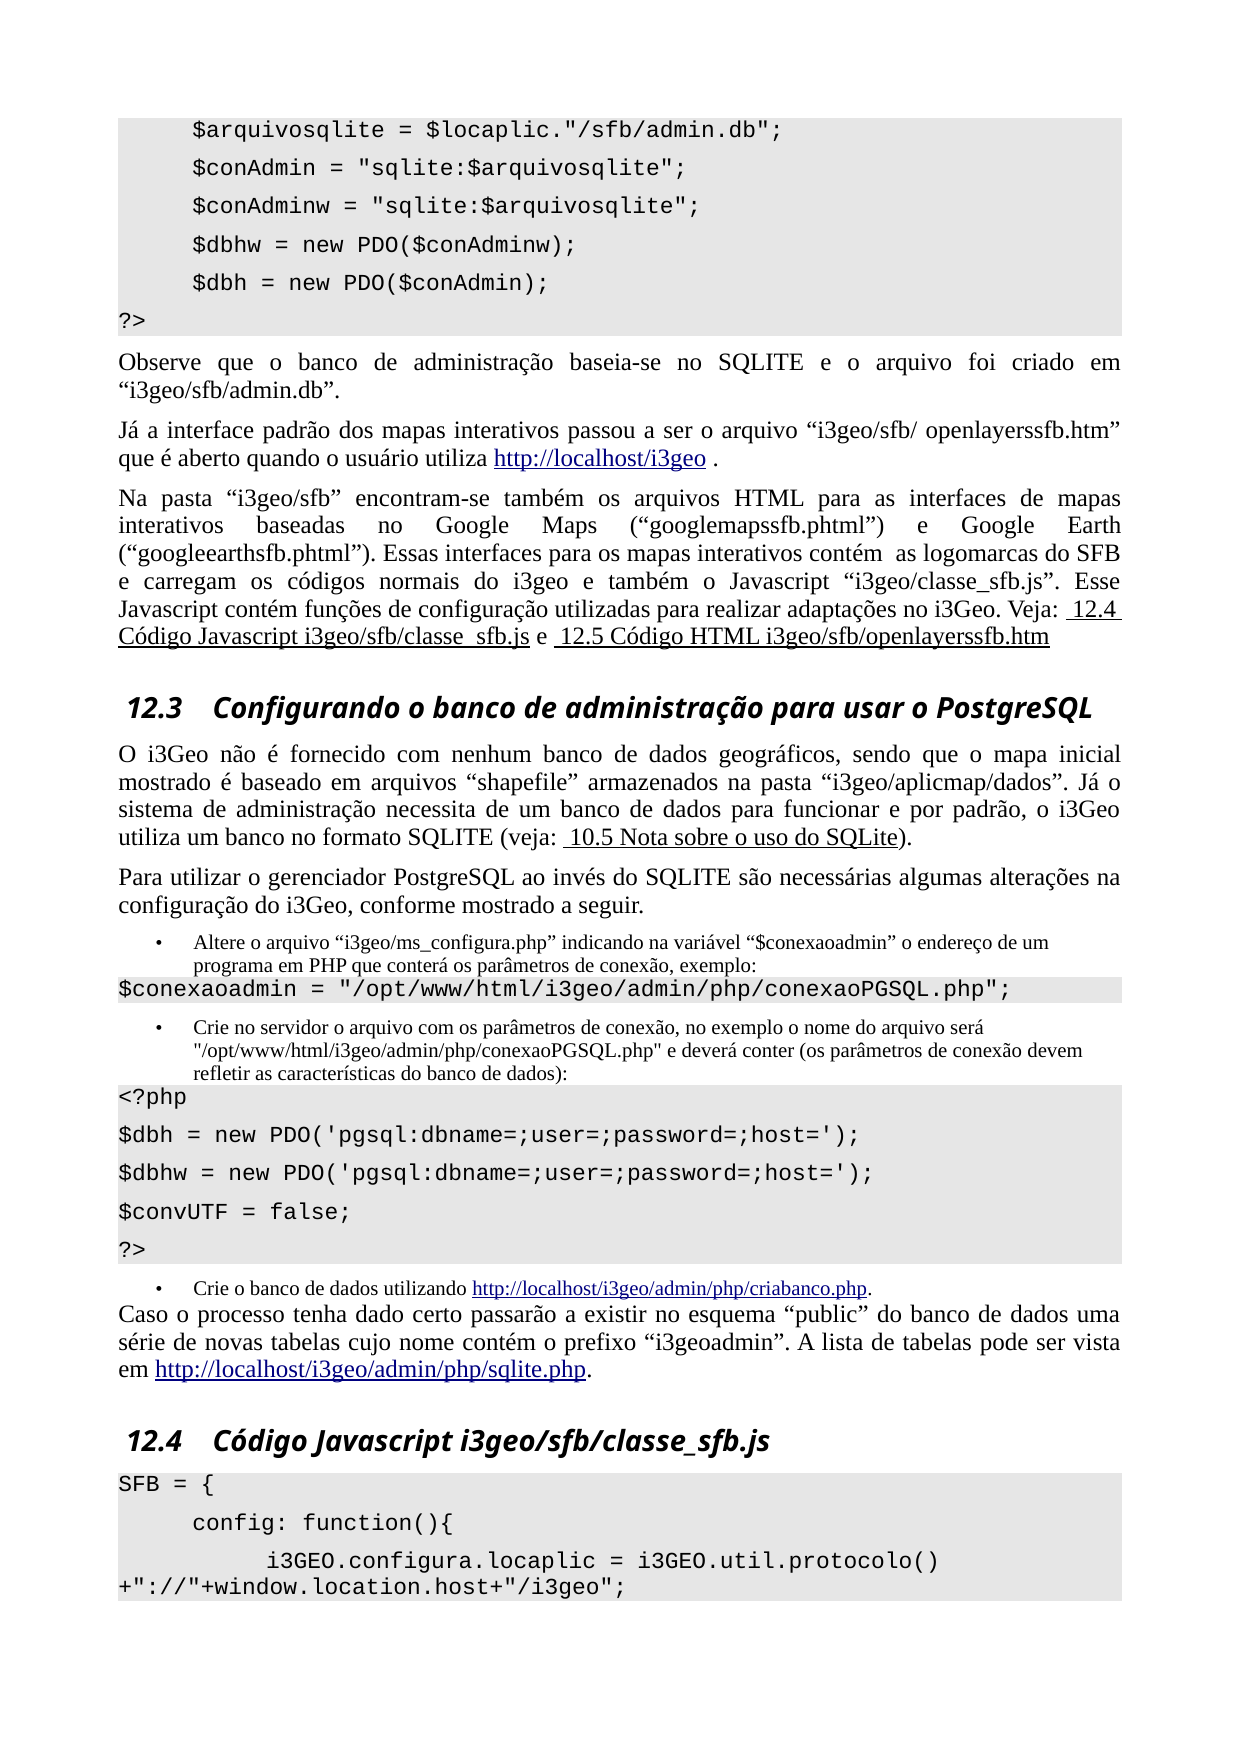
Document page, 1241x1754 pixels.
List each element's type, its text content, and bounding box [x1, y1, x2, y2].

subtitle Código Javascript i3geo/sfb/classe_sfb.js [118, 1421, 1122, 1460]
text $dbhw = new PDO('pgsql:dbname=;user=;password=;host='); [118, 1162, 1122, 1188]
text ?> [118, 1238, 1122, 1264]
text i3GEO.configura.locaplic = i3GEO.util.protocolo()+"://"+window.location.host+"/i3geo"; [118, 1549, 1122, 1601]
text $arquivosqlite = $locaplic."/sfb/admin.db"; [118, 118, 1122, 144]
text $conAdmin = "sqlite:$arquivosqlite"; [118, 156, 1122, 182]
text Para utilizar o gerenciador PostgreSQL ao invés do SQLITE são necessárias algumas alterações na configuração do i3Geo, conforme mostrado a seguir. [118, 863, 1122, 919]
text config: function(){ [118, 1511, 1122, 1537]
text SFB = { [118, 1473, 1122, 1499]
text $conAdminw = "sqlite:$arquivosqlite"; [118, 195, 1122, 221]
list Altere o arquivo “i3geo/ms_configura.php” indicando na variável “$conexaoadmin” o endereço de um programa em PHP que conterá os parâmetros de conexão, exemplo: [156, 931, 1122, 977]
text $dbh = new PDO('pgsql:dbname=;user=;password=;host='); [118, 1123, 1122, 1149]
text ?> [118, 310, 1122, 336]
text $dbhw = new PDO($conAdminw); [118, 233, 1122, 259]
text Caso o processo tenha dado certo passarão a existir no esquema “public” do banco de dados uma série de novas tabelas cujo nome contém o prefixo “i3geoadmin”. A lista de tabelas pode ser vista em http://localhost/i3geo/admin/php/sqlite.php. [118, 1300, 1122, 1383]
text Já a interface padrão dos mapas interativos passou a ser o arquivo “i3geo/sfb/ openlayerssfb.htm” que é aberto quando o usuário utiliza http://localhost/i3geo . [118, 416, 1122, 471]
list Crie o banco de dados utilizando http://localhost/i3geo/admin/php/criabanco.php. [156, 1277, 1122, 1300]
text Na pasta “i3geo/sfb” encontram-se também os arquivos HTML para as interfaces de mapas interativos baseadas no Google Maps (“googlemapssfb.phtml”) e Google Earth (“googleearthsfb.phtml”). Essas interfaces para os mapas interativos contém as logomarcas do SFB e carregam os códigos normais do i3geo e também o Javascript “i3geo/classe_sfb.js”. Esse Javascript contém funções de configuração utilizadas para realizar adaptações no i3Geo. Veja: 12.4Código Javascript i3geo/sfb/classe_sfb.js e 12.5Código HTML i3geo/sfb/openlayerssfb.htm [118, 484, 1122, 650]
text O i3Geo não é fornecido com nenhum banco de dados geográficos, sendo que o mapa inicial mostrado é baseado em arquivos “shapefile” armazenados na pasta “i3geo/aplicmap/dados”. Já o sistema de administração necessita de um banco de dados para funcionar e por padrão, o i3Geo utiliza um banco no formato SQLITE (veja: 10.5Nota sobre o uso do SQLite). [118, 740, 1122, 851]
subtitle Configurando o banco de administração para usar o PostgreSQL [118, 688, 1122, 727]
text $conexaoadmin = "/opt/www/html/i3geo/admin/php/conexaoPGSQL.php"; [118, 977, 1122, 1003]
text $dbh = new PDO($conAdmin); [118, 271, 1122, 297]
text <?php [118, 1085, 1122, 1111]
text Observe que o banco de administração baseia-se no SQLITE e o arquivo foi criado em “i3geo/sfb/admin.db”. [118, 348, 1122, 403]
text $convUTF = false; [118, 1200, 1122, 1226]
list Crie no servidor o arquivo com os parâmetros de conexão, no exemplo o nome do arquivo será "/opt/www/html/i3geo/admin/php/conexaoPGSQL.php" e deverá conter (os parâmetros de conexão devem refletir as características do banco de dados): [156, 1016, 1122, 1085]
